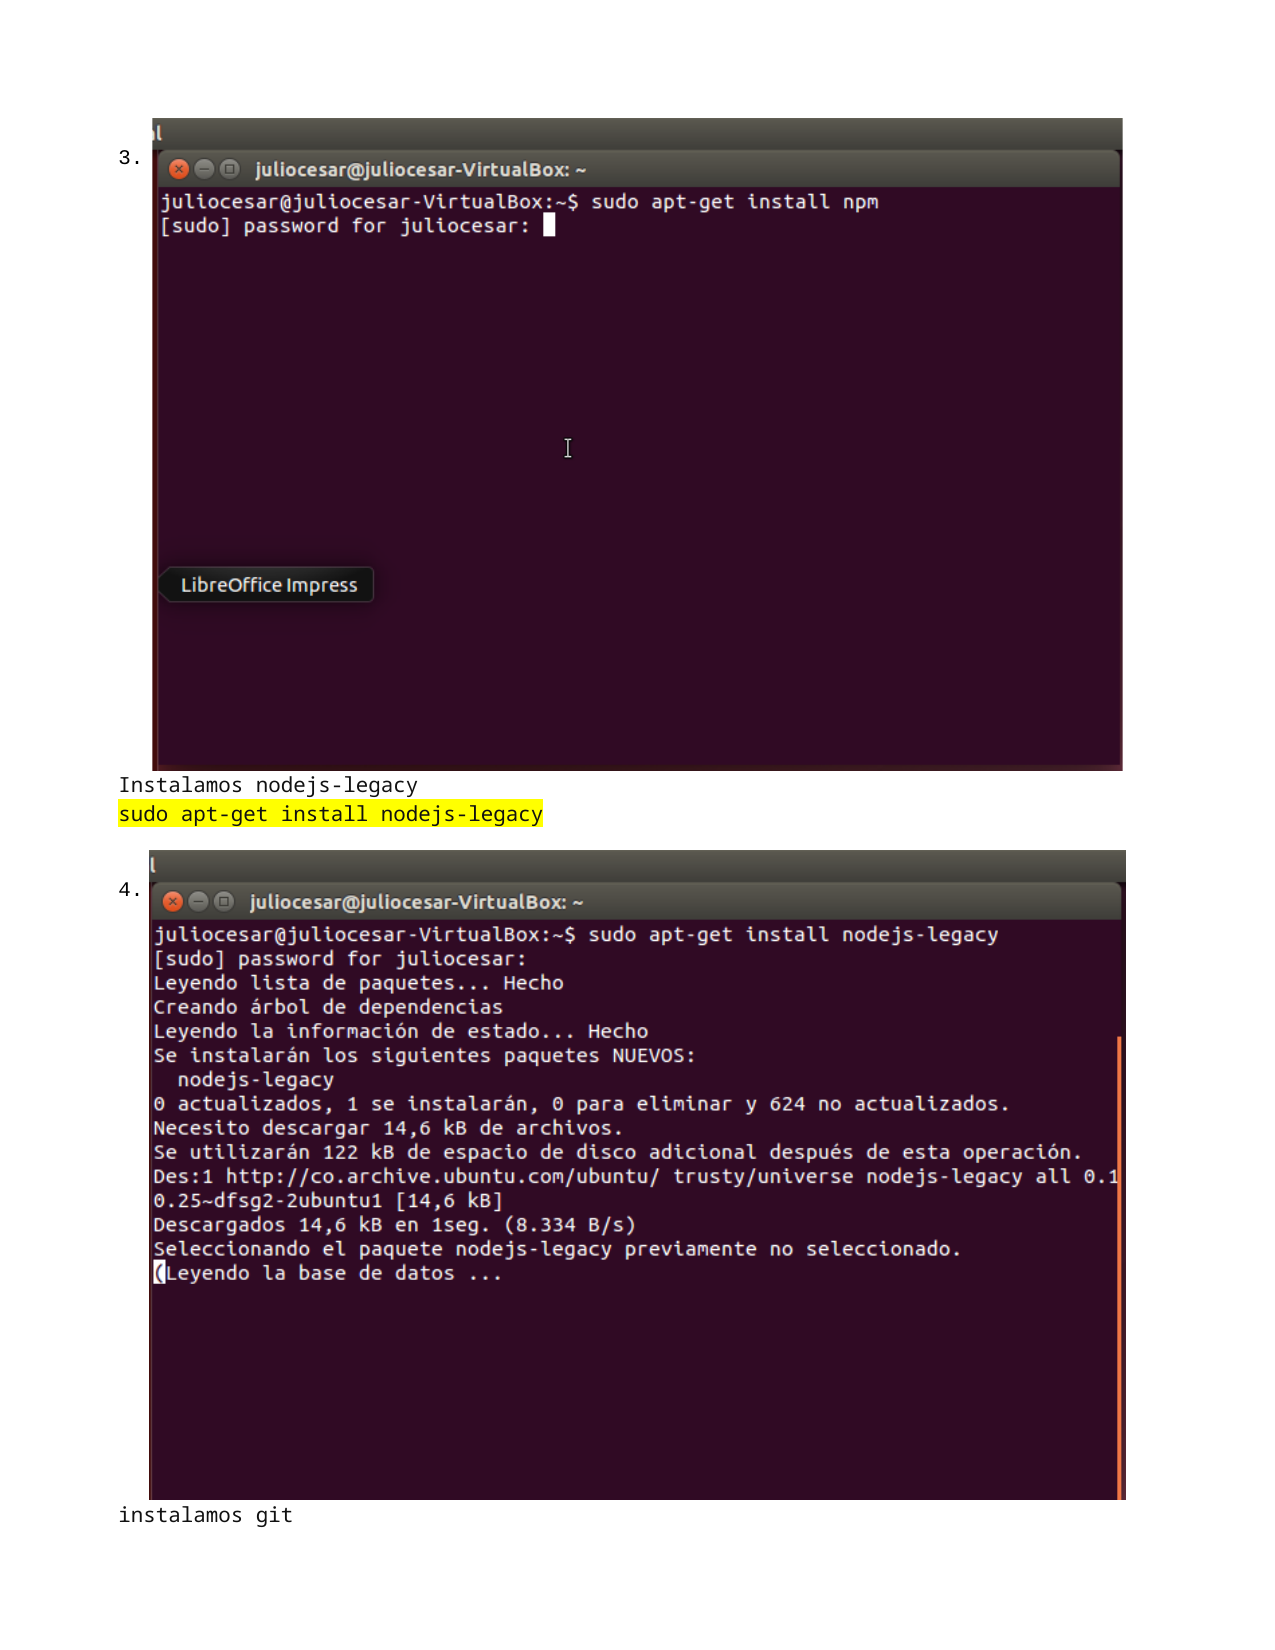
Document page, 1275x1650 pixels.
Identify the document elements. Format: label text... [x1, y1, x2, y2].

text sudo apt-get install nodejs-legacy [118, 799, 1157, 827]
list Instalamos nodejs-legacy [118, 142, 1157, 799]
list instalamos git [118, 874, 1157, 1528]
